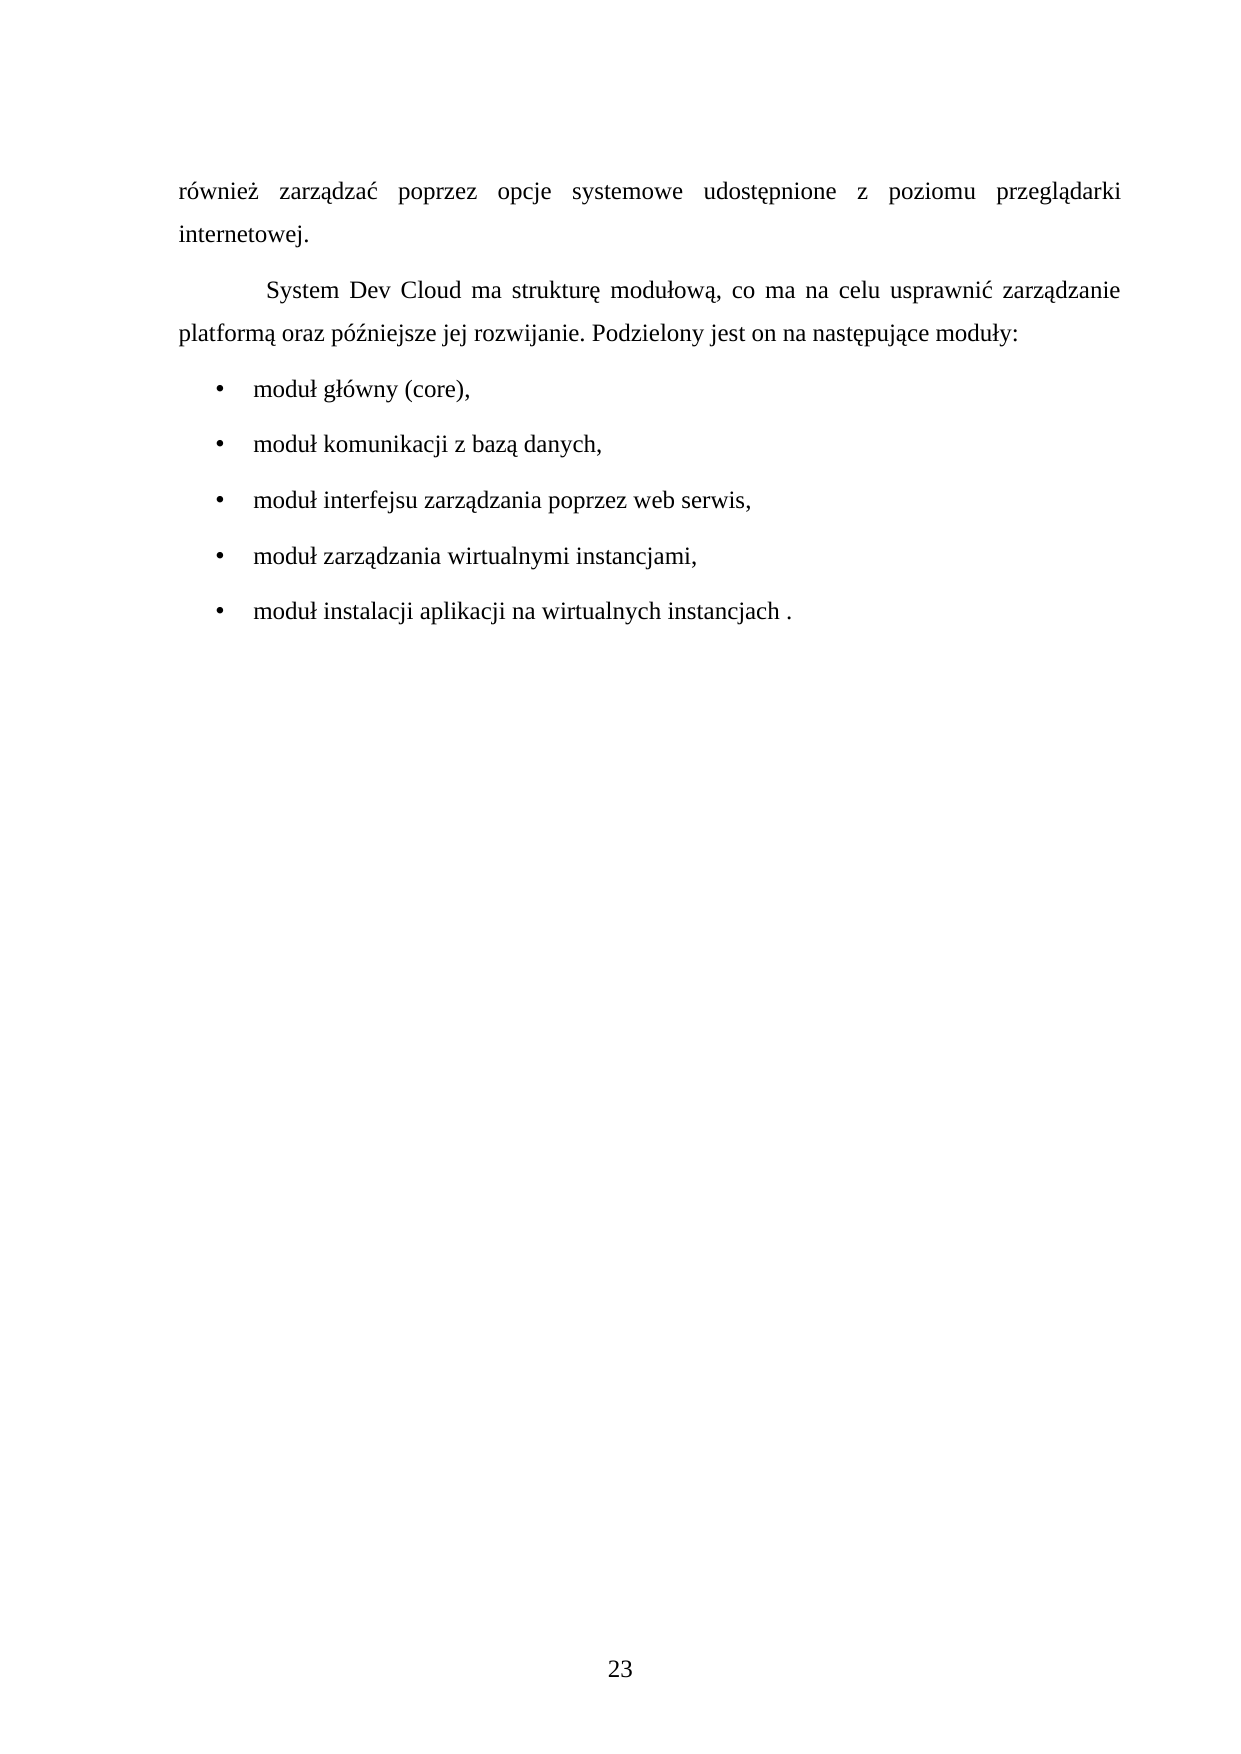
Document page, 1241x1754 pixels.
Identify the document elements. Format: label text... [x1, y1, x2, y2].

text również zarządzać poprzez opcje systemowe udostępnione z poziomu przeglądarki internetowej. [178, 176, 1122, 248]
list moduł komunikacji z bazą danych, [216, 429, 1122, 458]
list moduł główny (core), [216, 374, 1122, 403]
list moduł instalacji aplikacji na wirtualnych instancjach . [216, 596, 1122, 625]
text System Dev Cloud ma strukturę modułową, co ma na celu usprawnić zarządzanie platformą oraz późniejsze jej rozwijanie. Podzielony jest on na następujące moduły: [178, 275, 1122, 347]
list moduł interfejsu zarządzania poprzez web serwis, [216, 485, 1122, 514]
list moduł zarządzania wirtualnymi instancjami, [216, 541, 1122, 569]
